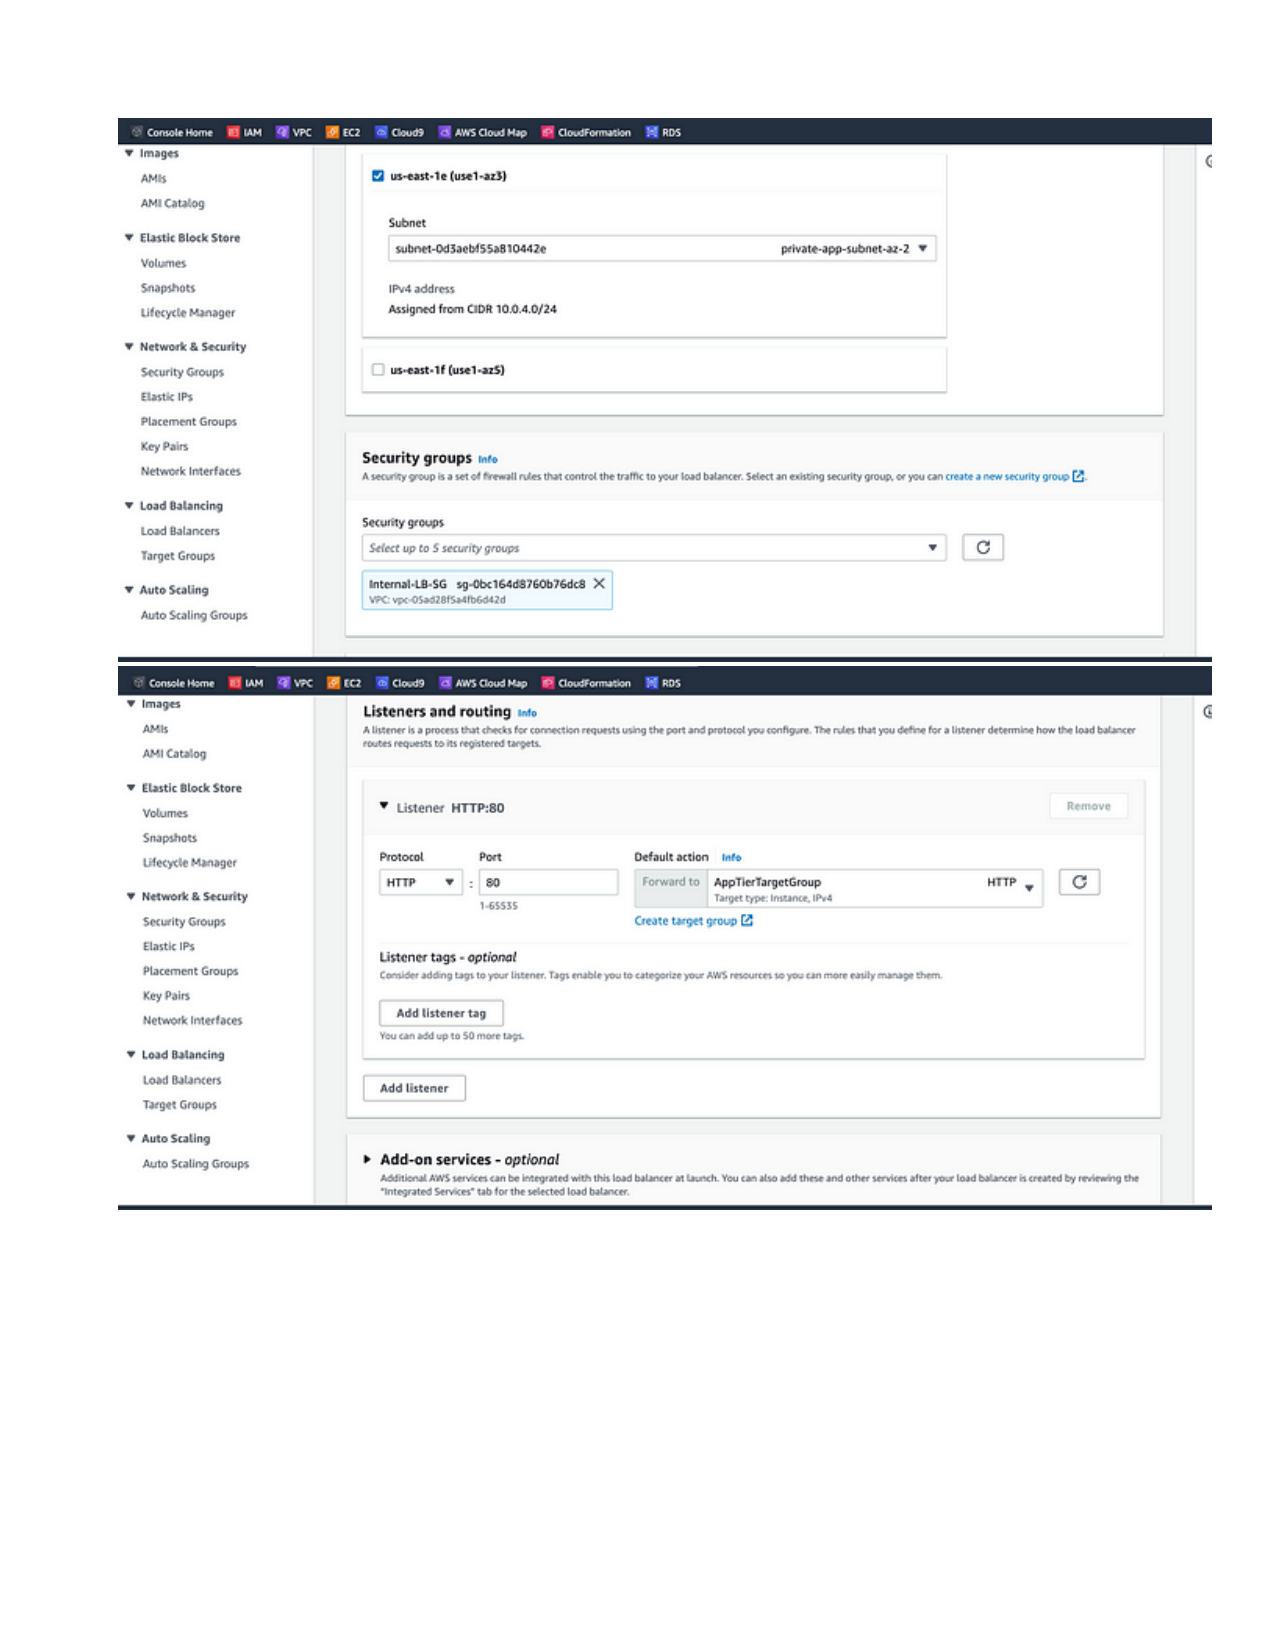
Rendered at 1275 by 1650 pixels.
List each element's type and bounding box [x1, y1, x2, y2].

picture [118, 118, 1212, 662]
picture [118, 666, 1212, 1210]
